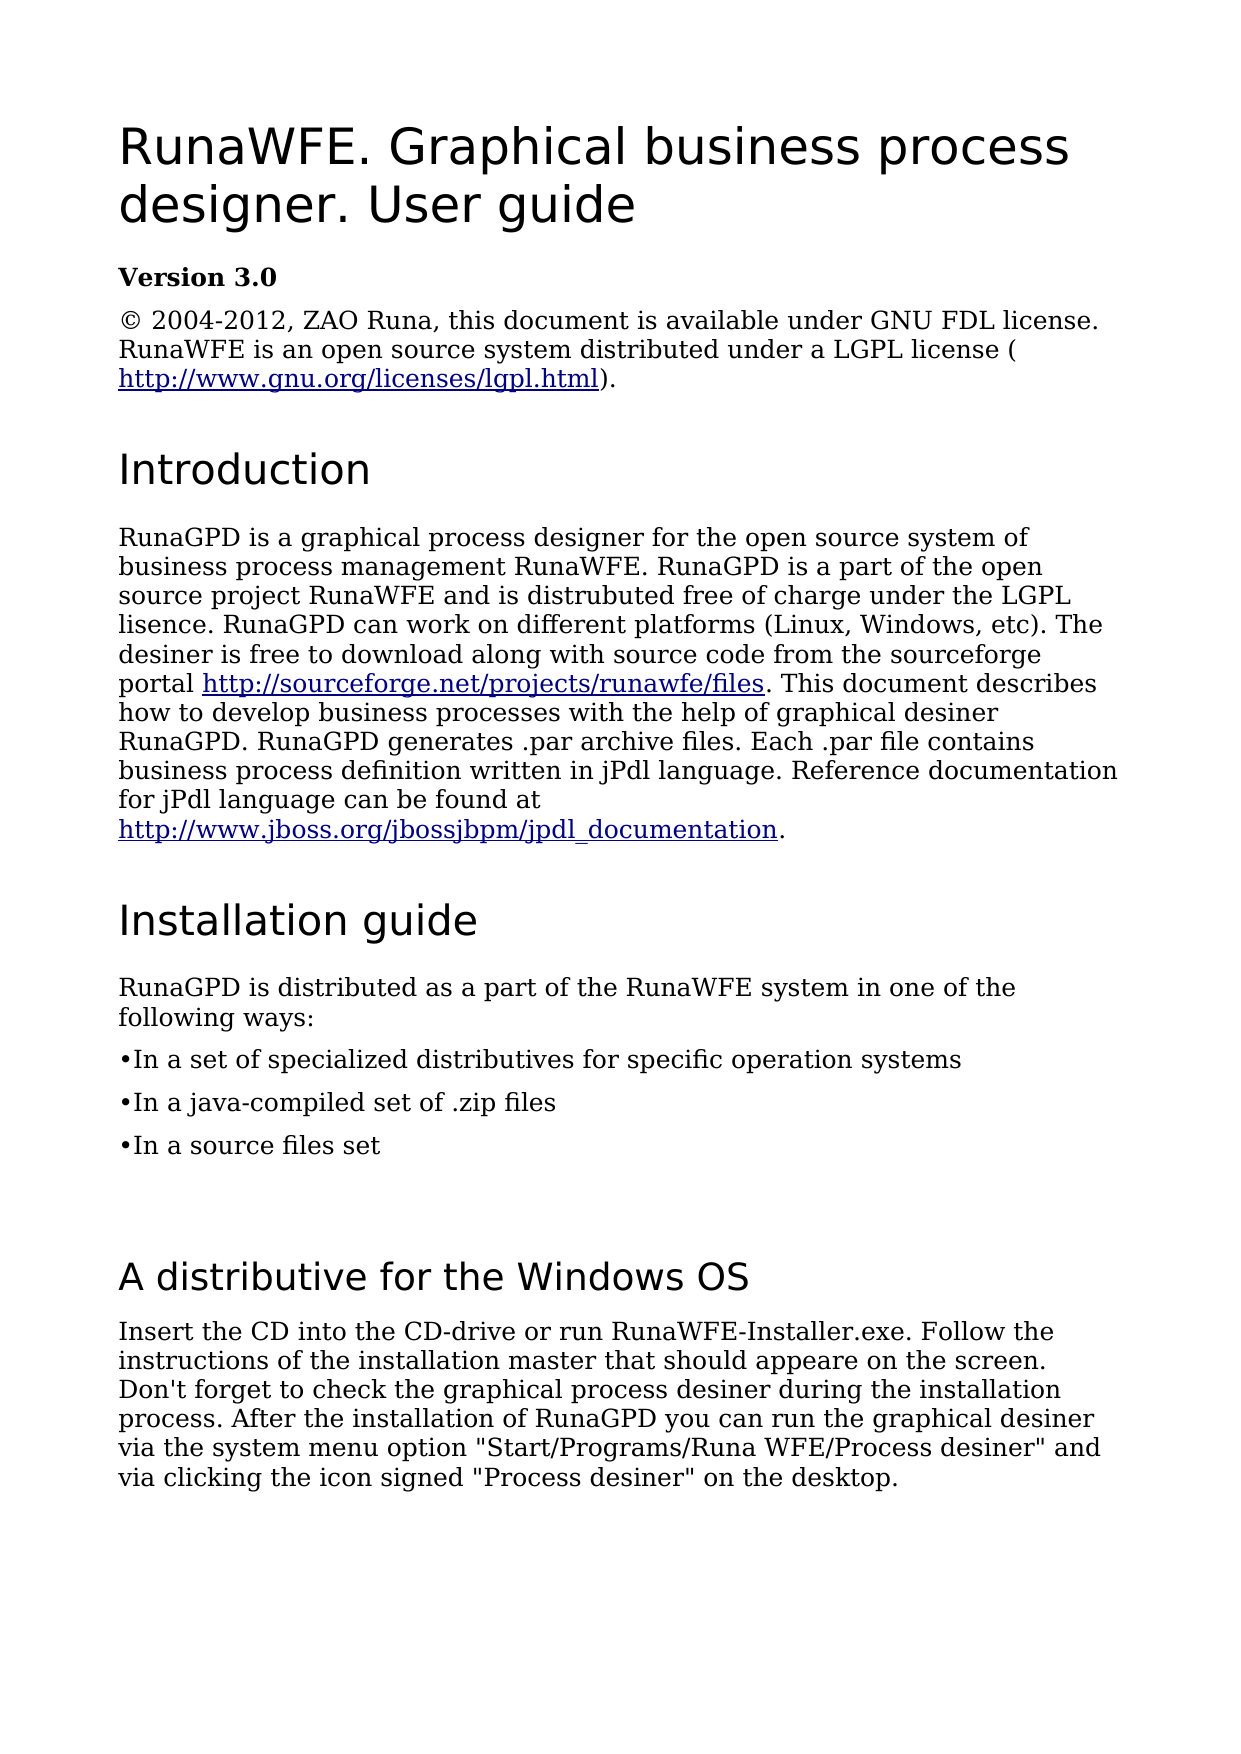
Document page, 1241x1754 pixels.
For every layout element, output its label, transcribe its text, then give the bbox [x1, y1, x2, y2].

text RunaGPD is distributed as a part of the RunaWFE system in one of the following ways: [118, 973, 1122, 1032]
text © 2004-2012, ZAO Runa, this document is available under GNU FDL license. RunaWFE is an open source system distributed under a LGPL license ( http://www.gnu.org/licenses/lgpl.html). [118, 306, 1122, 393]
list In a set of specialized distributives for specific operation systems [118, 1045, 1122, 1074]
text Version 3.0 [118, 263, 1122, 292]
text Insert the CD into the CD-drive or run RunaWFE-Installer.exe. Follow the instructions of the installation master that should appeare on the screen. Don't forget to check the graphical process desiner during the installation process. After the installation of RunaGPD you can run the graphical desiner via the system menu option "Start/Programs/Runa WFE/Process desiner" and via clicking the icon signed "Process desiner" on the desktop. [118, 1317, 1122, 1492]
subtitle Introduction [118, 446, 1122, 494]
list In a java-compiled set of .zip files [118, 1088, 1122, 1117]
list In a source files set [118, 1131, 1122, 1160]
text RunaGPD is a graphical process designer for the open source system of business process management RunaWFE. RunaGPD is a part of the open source project RunaWFE and is distrubuted free of charge under the LGPL lisence. RunaGPD can work on different platforms (Linux, Windows, etc). The desiner is free to download along with source code from the sourceforge portal http://sourceforge.net/projects/runawfe/files. This document describes how to develop business processes with the help of graphical desiner RunaGPD. RunaGPD generates .par archive files. Each .par file contains business process definition written in jPdl language. Reference documentation for jPdl language can be found at http://www.jboss.org/jbossjbpm/jpdl_documentation. [118, 523, 1122, 844]
subtitle Installation guide [118, 896, 1122, 945]
subtitle A distributive for the Windows OS [118, 1255, 1122, 1299]
subtitle RunaWFE. Graphical business process designer. User guide [118, 118, 1122, 234]
